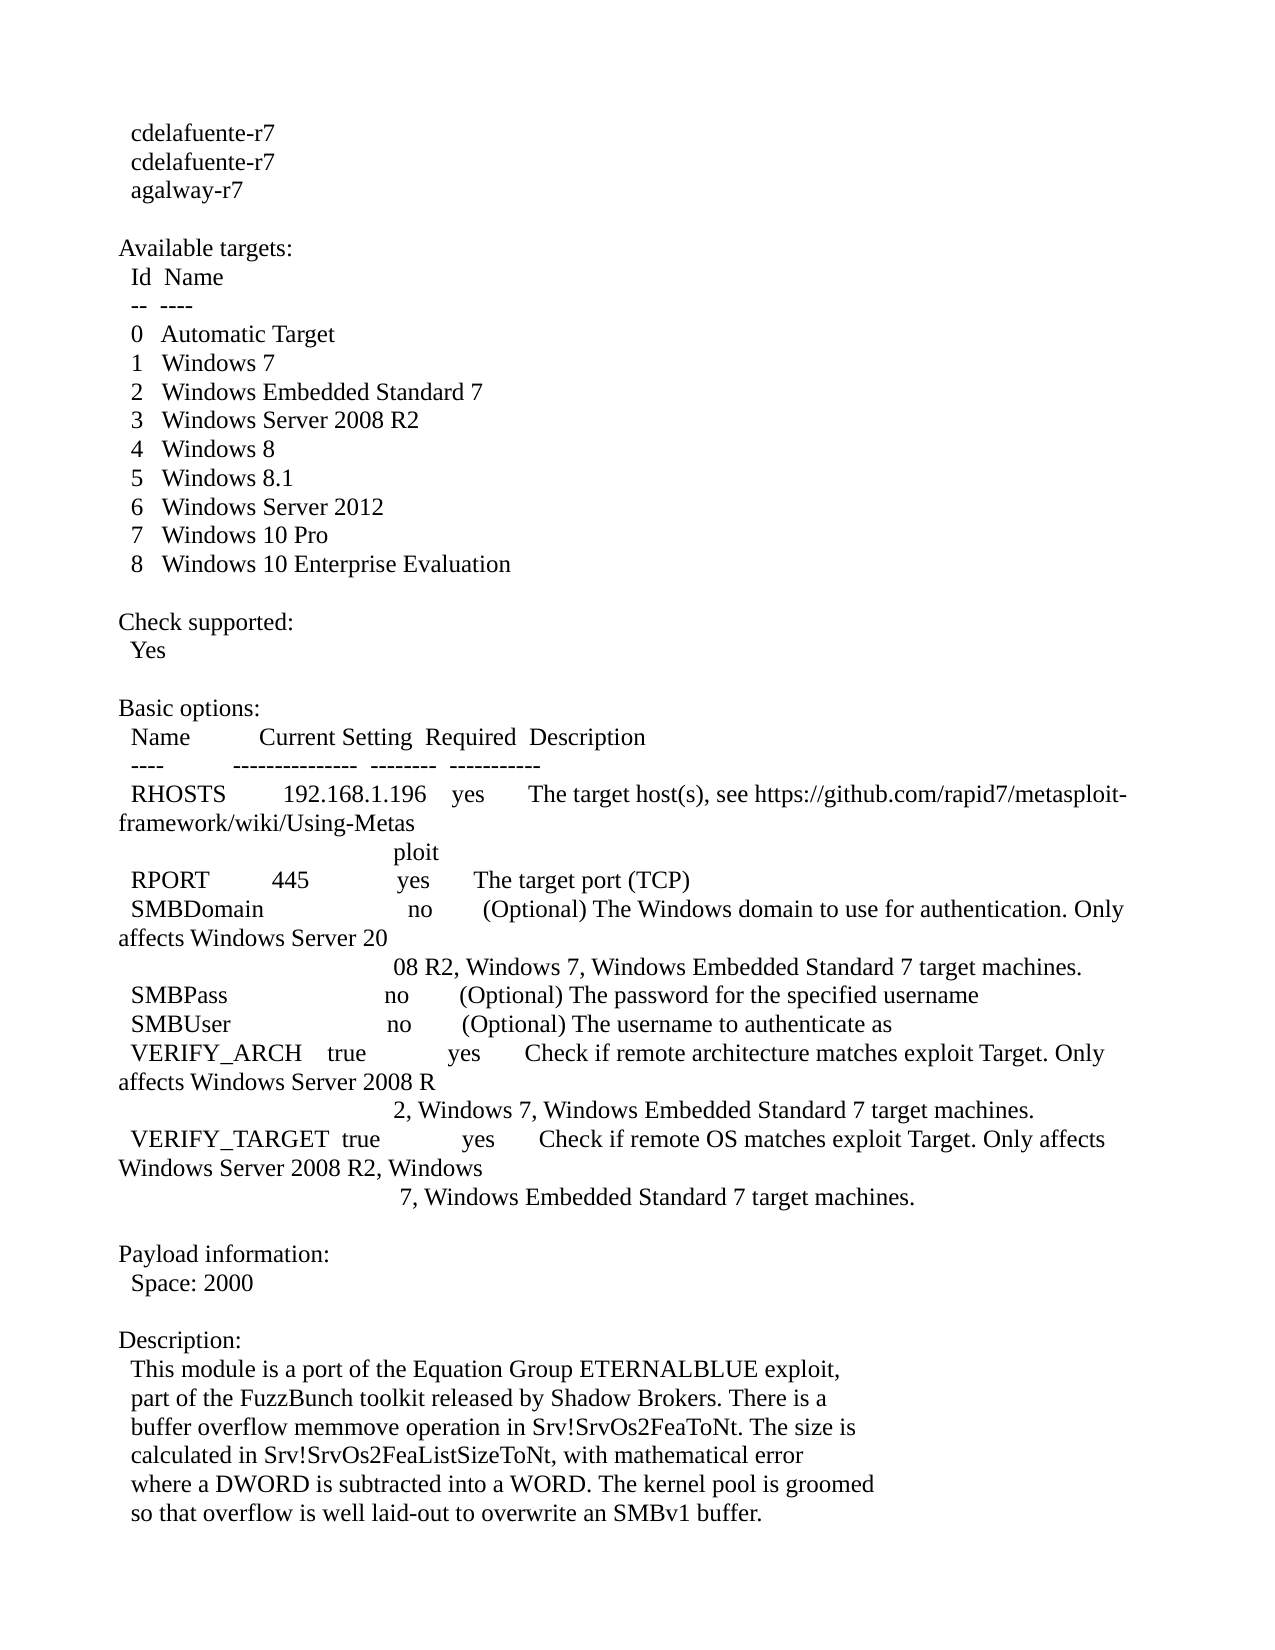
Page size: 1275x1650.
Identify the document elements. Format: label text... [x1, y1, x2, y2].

text 1 Windows 7 [118, 348, 1157, 377]
text ---- --------------- -------- ----------- [118, 751, 1157, 779]
text 4 Windows 8 [118, 434, 1157, 463]
text 3 Windows Server 2008 R2 [118, 406, 1157, 434]
text cdelafuente-r7 [118, 118, 1157, 147]
text Basic options: [118, 693, 1157, 722]
text This module is a port of the Equation Group ETERNALBLUE exploit, [118, 1354, 1157, 1383]
text Payload information: [118, 1239, 1157, 1268]
text VERIFY_ARCH true yes Check if remote architecture matches exploit Target. Only affects Windows Server 2008 R [118, 1038, 1157, 1096]
text RHOSTS 192.168.1.196 yes The target host(s), see https://github.com/rapid7/metasploit-framework/wiki/Using-Metas [118, 779, 1157, 837]
text calculated in Srv!SrvOs2FeaListSizeToNt, with mathematical error [118, 1441, 1157, 1469]
text -- ---- [118, 291, 1157, 319]
text agalway-r7 [118, 176, 1157, 204]
text Name Current Setting Required Description [118, 722, 1157, 751]
text Yes [118, 636, 1157, 664]
text 08 R2, Windows 7, Windows Embedded Standard 7 target machines. [118, 952, 1157, 981]
text 0 Automatic Target [118, 319, 1157, 348]
text 7 Windows 10 Pro [118, 521, 1157, 549]
text where a DWORD is subtracted into a WORD. The kernel pool is groomed [118, 1469, 1157, 1498]
text SMBDomain no (Optional) The Windows domain to use for authentication. Only affects Windows Server 20 [118, 894, 1157, 952]
text part of the FuzzBunch toolkit released by Shadow Brokers. There is a [118, 1383, 1157, 1412]
text 8 Windows 10 Enterprise Evaluation [118, 549, 1157, 578]
text Check supported: [118, 607, 1157, 636]
text Id Name [118, 262, 1157, 291]
text SMBUser no (Optional) The username to authenticate as [118, 1009, 1157, 1038]
text Description: [118, 1326, 1157, 1354]
text cdelafuente-r7 [118, 147, 1157, 176]
text Available targets: [118, 233, 1157, 262]
text 7, Windows Embedded Standard 7 target machines. [118, 1182, 1157, 1211]
text SMBPass no (Optional) The password for the specified username [118, 981, 1157, 1009]
text buffer overflow memmove operation in Srv!SrvOs2FeaToNt. The size is [118, 1412, 1157, 1441]
text 2, Windows 7, Windows Embedded Standard 7 target machines. [118, 1096, 1157, 1124]
text 5 Windows 8.1 [118, 463, 1157, 492]
text RPORT 445 yes The target port (TCP) [118, 866, 1157, 894]
text ploit [118, 837, 1157, 866]
text 6 Windows Server 2012 [118, 492, 1157, 521]
text Space: 2000 [118, 1268, 1157, 1297]
text VERIFY_TARGET true yes Check if remote OS matches exploit Target. Only affects Windows Server 2008 R2, Windows [118, 1124, 1157, 1182]
text 2 Windows Embedded Standard 7 [118, 377, 1157, 406]
text so that overflow is well laid-out to overwrite an SMBv1 buffer. [118, 1498, 1157, 1527]
